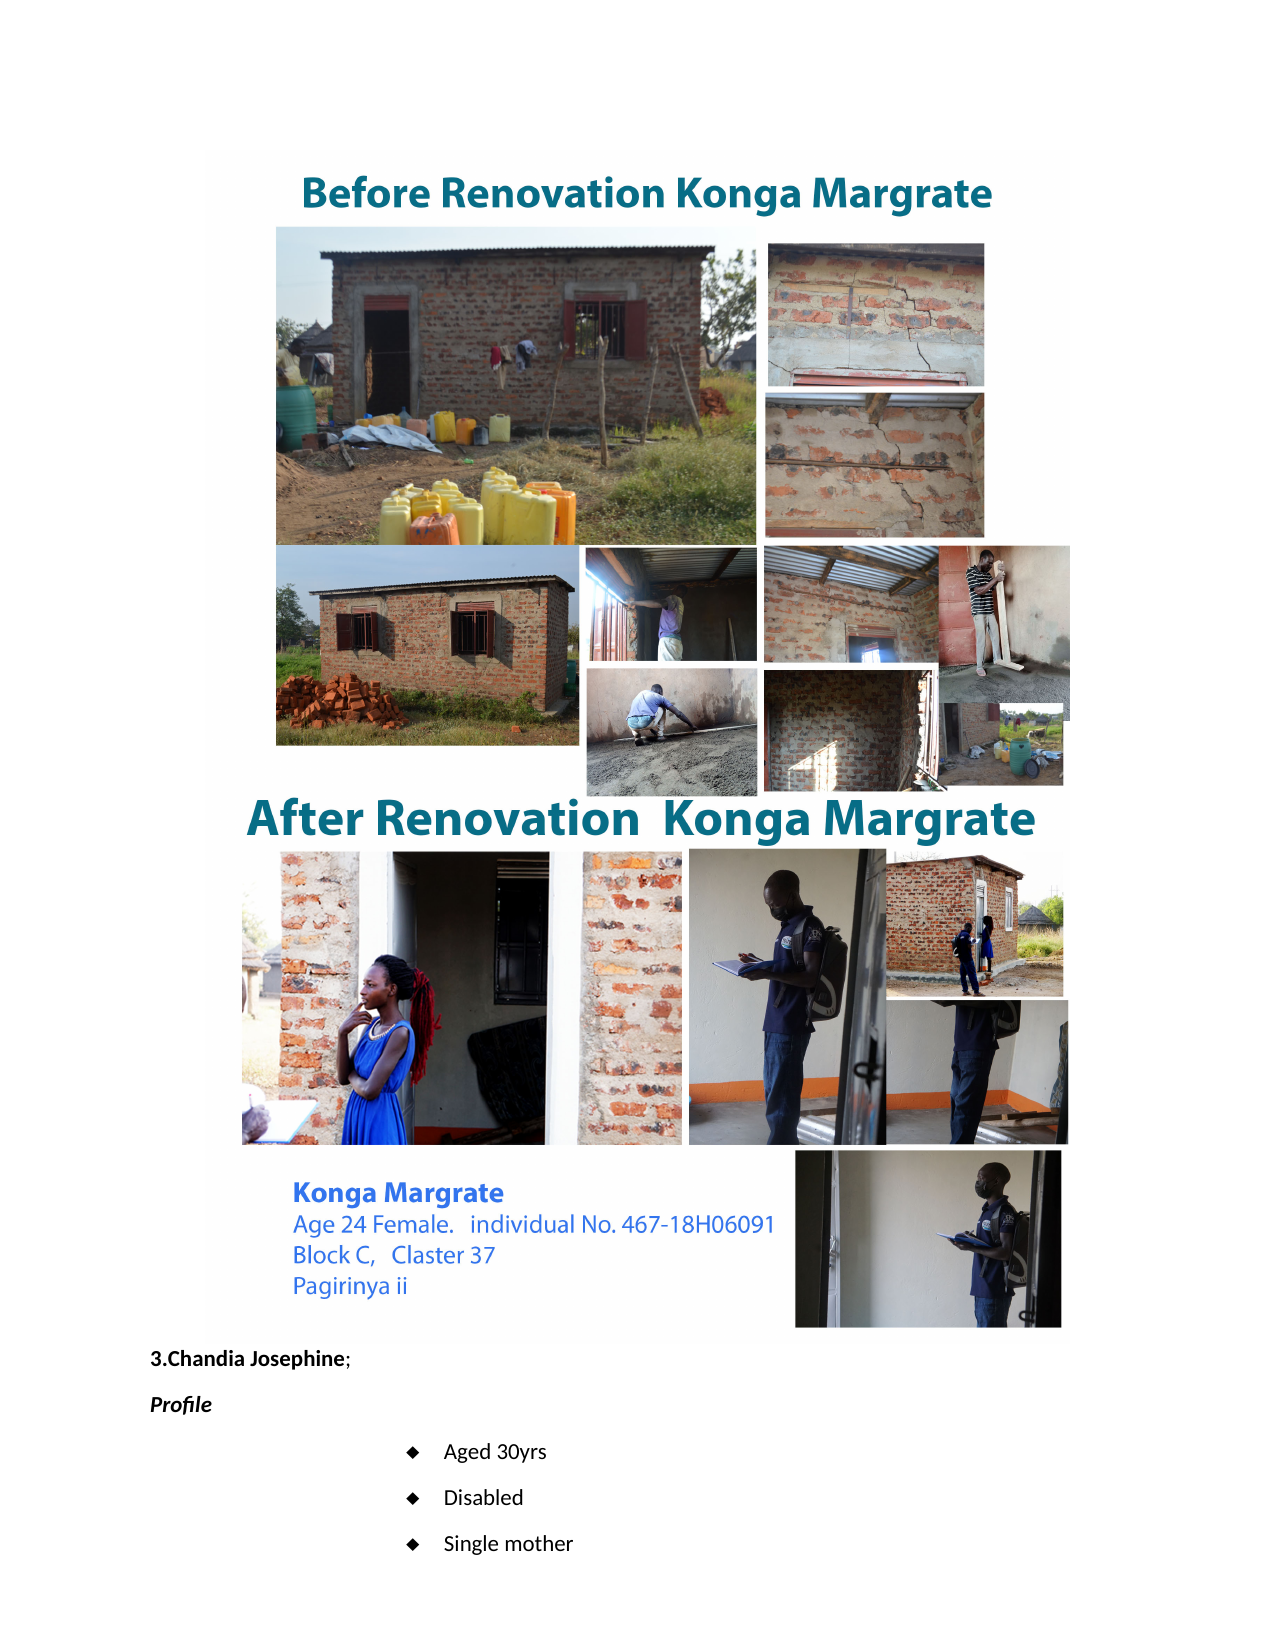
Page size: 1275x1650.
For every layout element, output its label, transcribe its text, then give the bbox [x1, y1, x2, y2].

text Profile [150, 1390, 1125, 1418]
picture [205, 150, 1070, 1344]
list Disabled [406, 1483, 1125, 1511]
text 3.Chandia Josephine; [150, 289, 1125, 1372]
list Single mother [406, 1529, 1125, 1557]
list Aged 30yrs [406, 1437, 1125, 1465]
